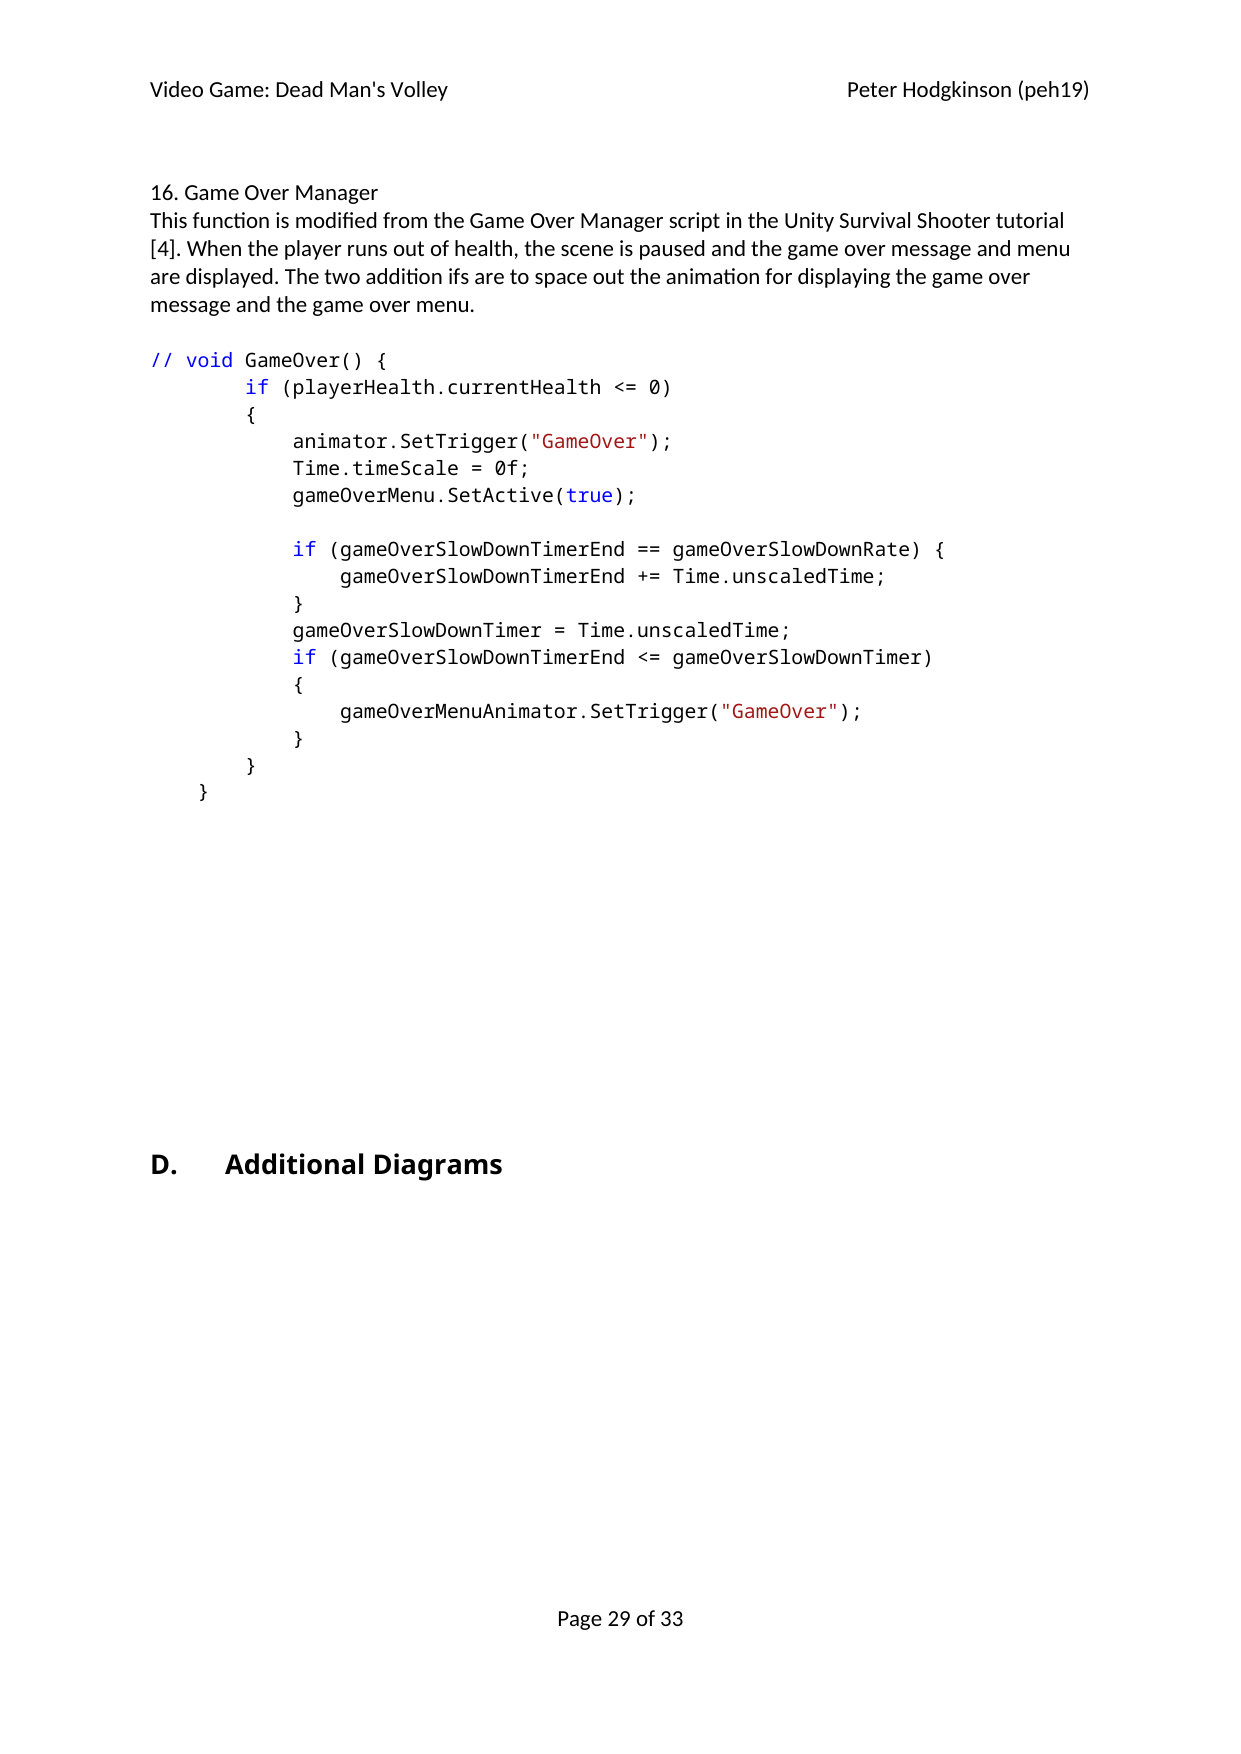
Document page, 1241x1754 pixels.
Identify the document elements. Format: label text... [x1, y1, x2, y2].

text } [150, 751, 1090, 778]
text } [150, 778, 1090, 805]
text } [150, 589, 1090, 616]
text gameOverMenuAnimator.SetTrigger("GameOver"); [150, 697, 1090, 724]
text gameOverSlowDownTimerEnd += Time.unscaledTime; [150, 562, 1090, 589]
text animator.SetTrigger("GameOver"); [150, 427, 1090, 454]
subtitle D. Additional Diagrams [150, 1145, 1090, 1182]
text Time.timeScale = 0f; [150, 454, 1090, 481]
text This function is modified from the Game Over Manager script in the Unity Survival Shooter tutorial [4]. When the player runs out of health, the scene is paused and the game over message and menu are displayed. The two addition ifs are to space out the animation for displaying the game over message and the game over menu. [150, 206, 1090, 318]
text } [150, 724, 1090, 751]
text 16. Game Over Manager [150, 178, 1090, 206]
text if (playerHealth.currentHealth <= 0) [150, 373, 1090, 400]
text { [150, 400, 1090, 427]
text { [150, 670, 1090, 697]
text if (gameOverSlowDownTimerEnd == gameOverSlowDownRate) { [150, 535, 1090, 562]
text gameOverSlowDownTimer = Time.unscaledTime; [150, 616, 1090, 643]
text gameOverMenu.SetActive(true); [150, 481, 1090, 508]
text // void GameOver() { [150, 346, 1090, 373]
text if (gameOverSlowDownTimerEnd <= gameOverSlowDownTimer) [150, 643, 1090, 670]
